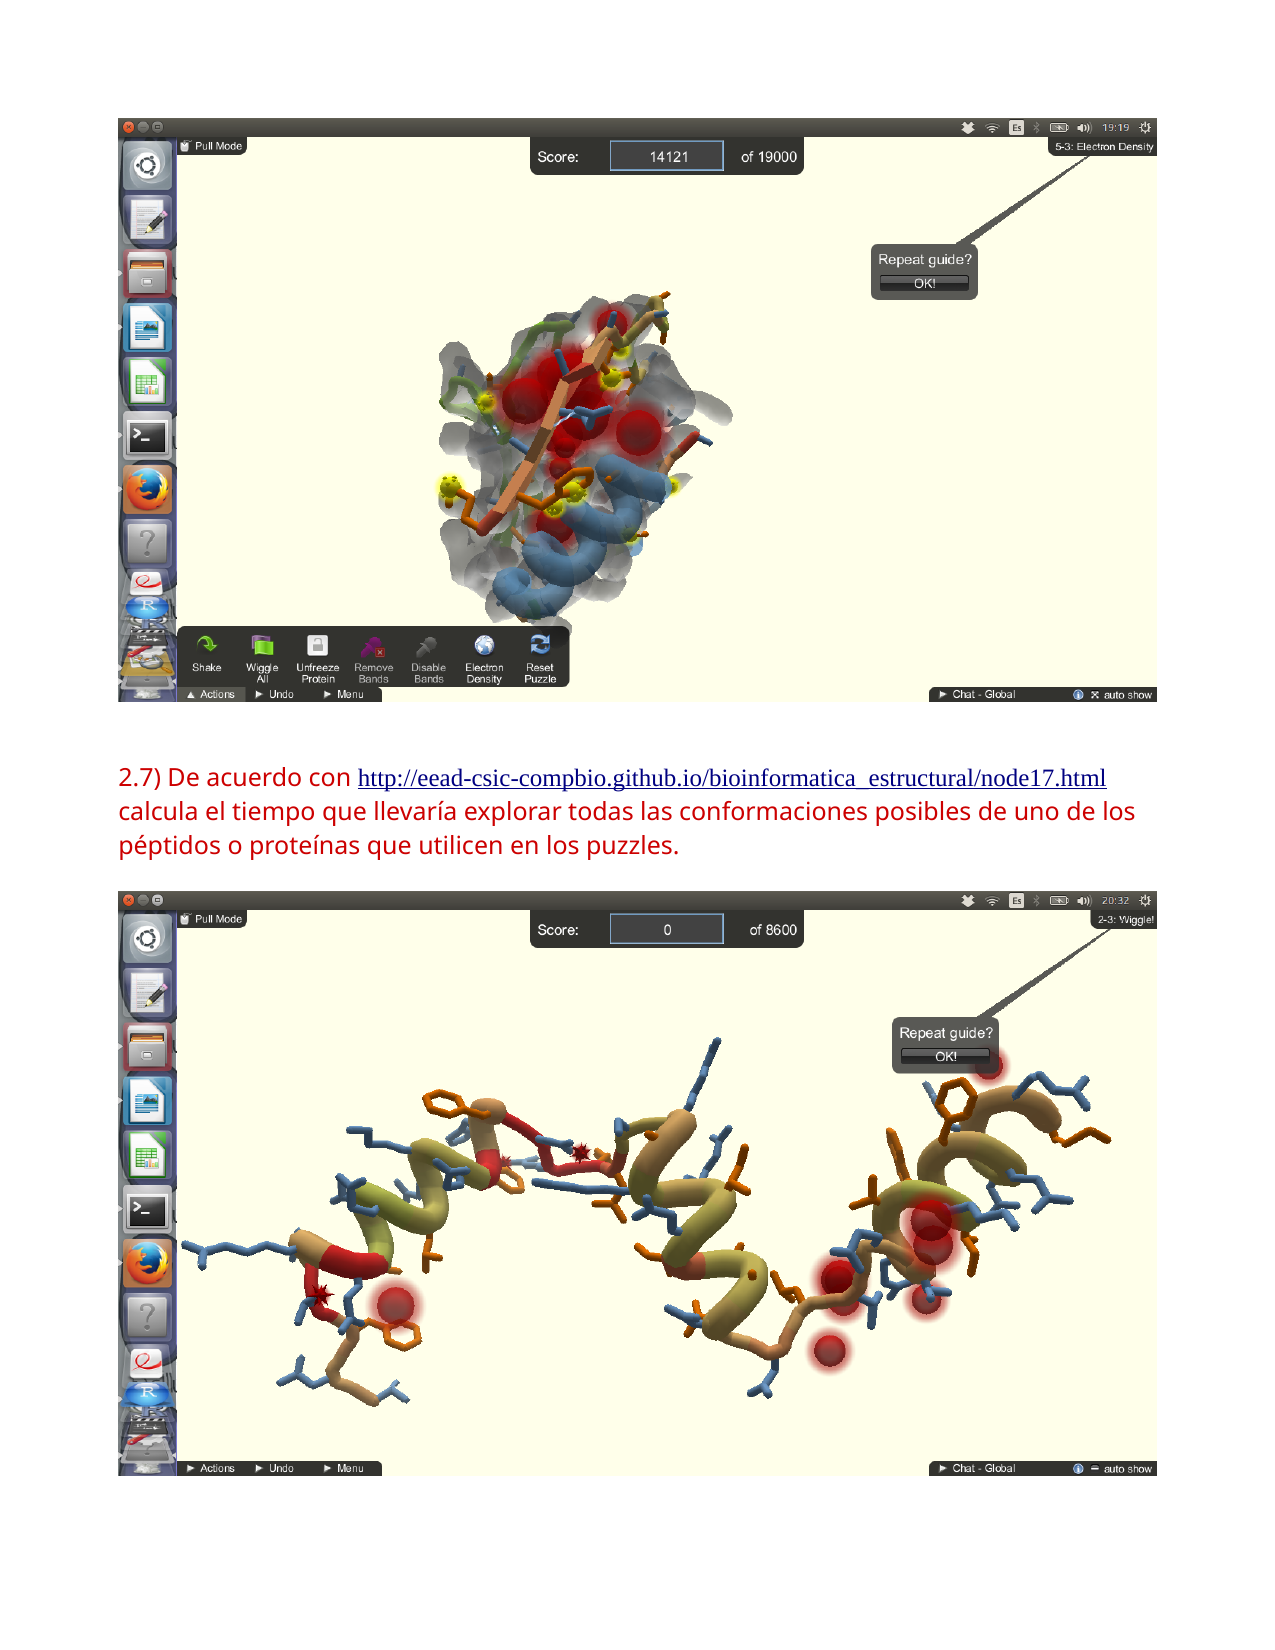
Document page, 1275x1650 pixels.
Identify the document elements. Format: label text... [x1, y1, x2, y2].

text 2.7) De acuerdo con http://eead-csic-compbio.github.io/bioinformatica_estructural/node17.html calcula el tiempo que llevaría explorar todas las conformaciones posibles de uno de los péptidos o proteínas que utilicen en los puzzles. [118, 759, 1157, 862]
picture [118, 891, 1157, 1476]
picture [118, 118, 1157, 702]
